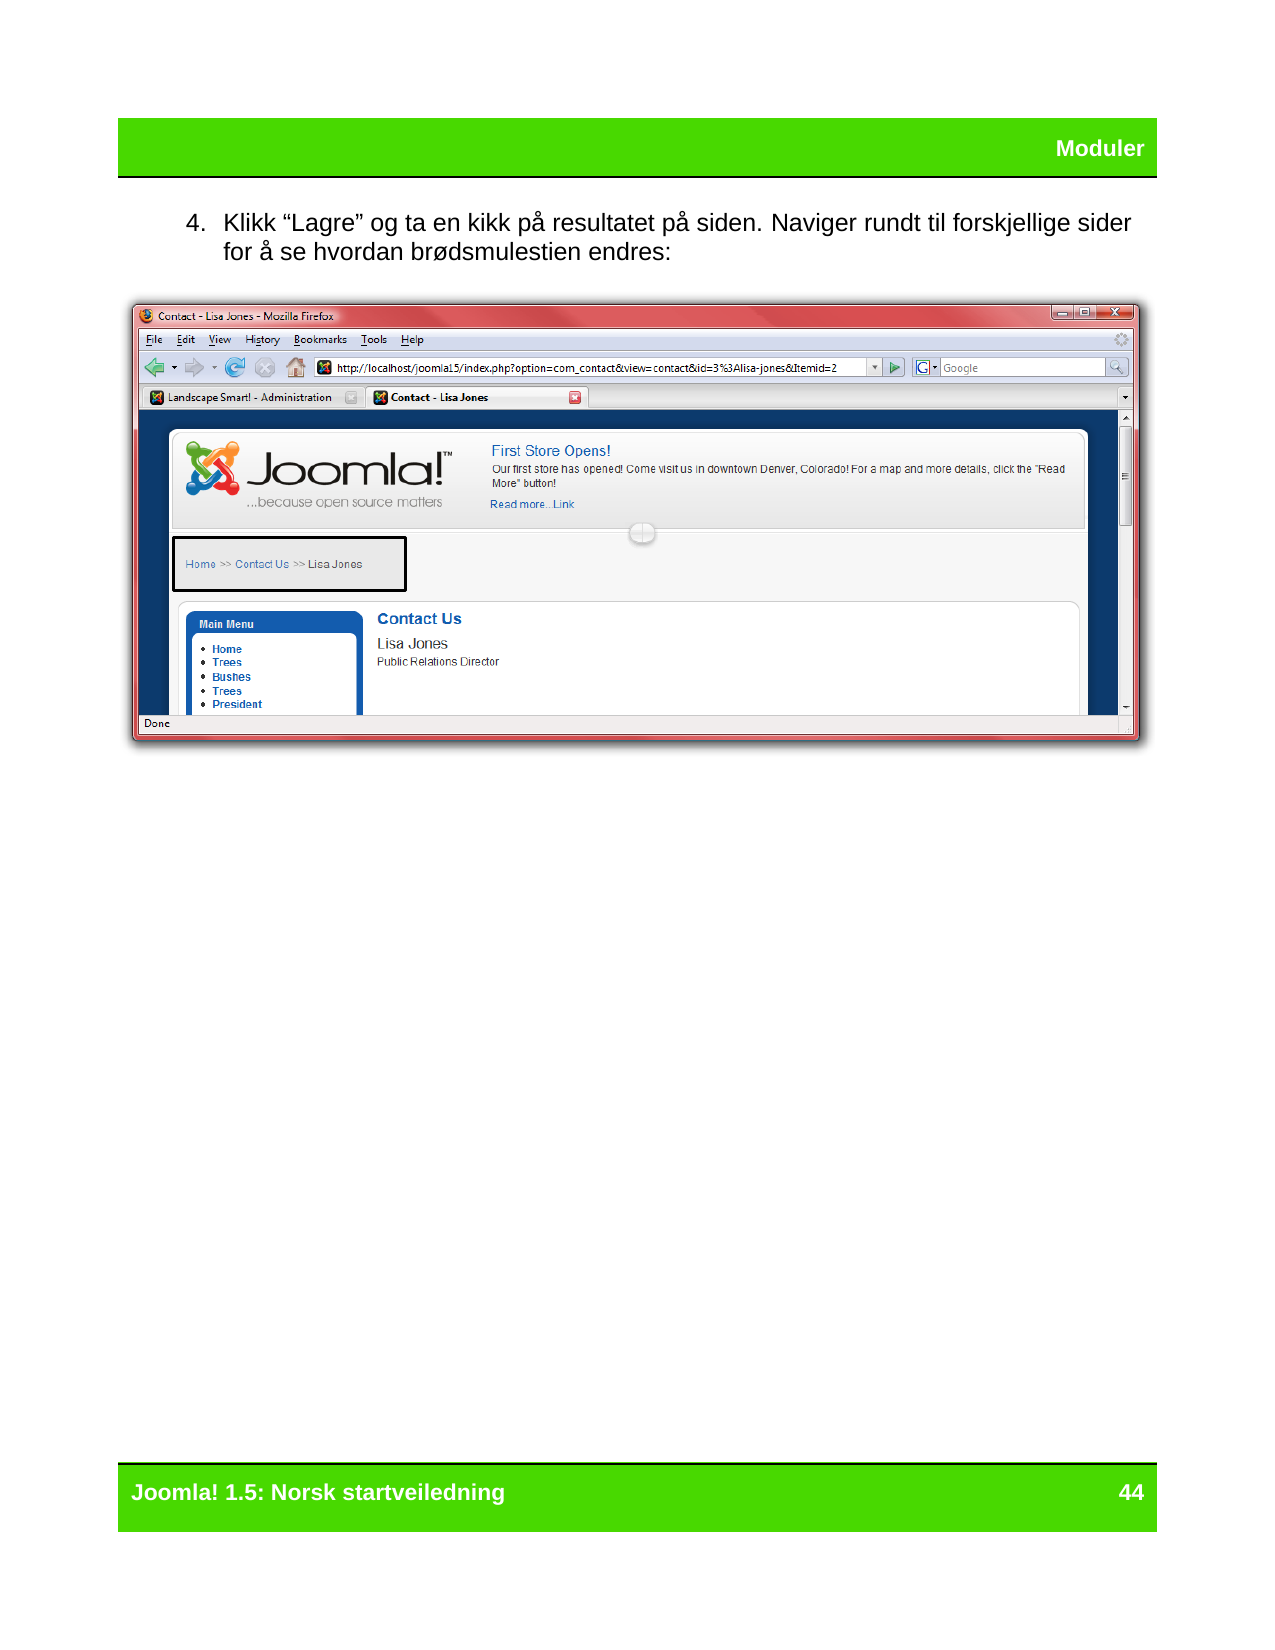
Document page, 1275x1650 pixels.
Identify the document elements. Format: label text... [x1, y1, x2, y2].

list Klikk “Lagre” og ta en kikk på resultatet på siden. Naviger rundt til forskjellige sider for å se hvordan brødsmulestien endres: [186, 208, 1157, 265]
picture [119, 291, 1156, 757]
